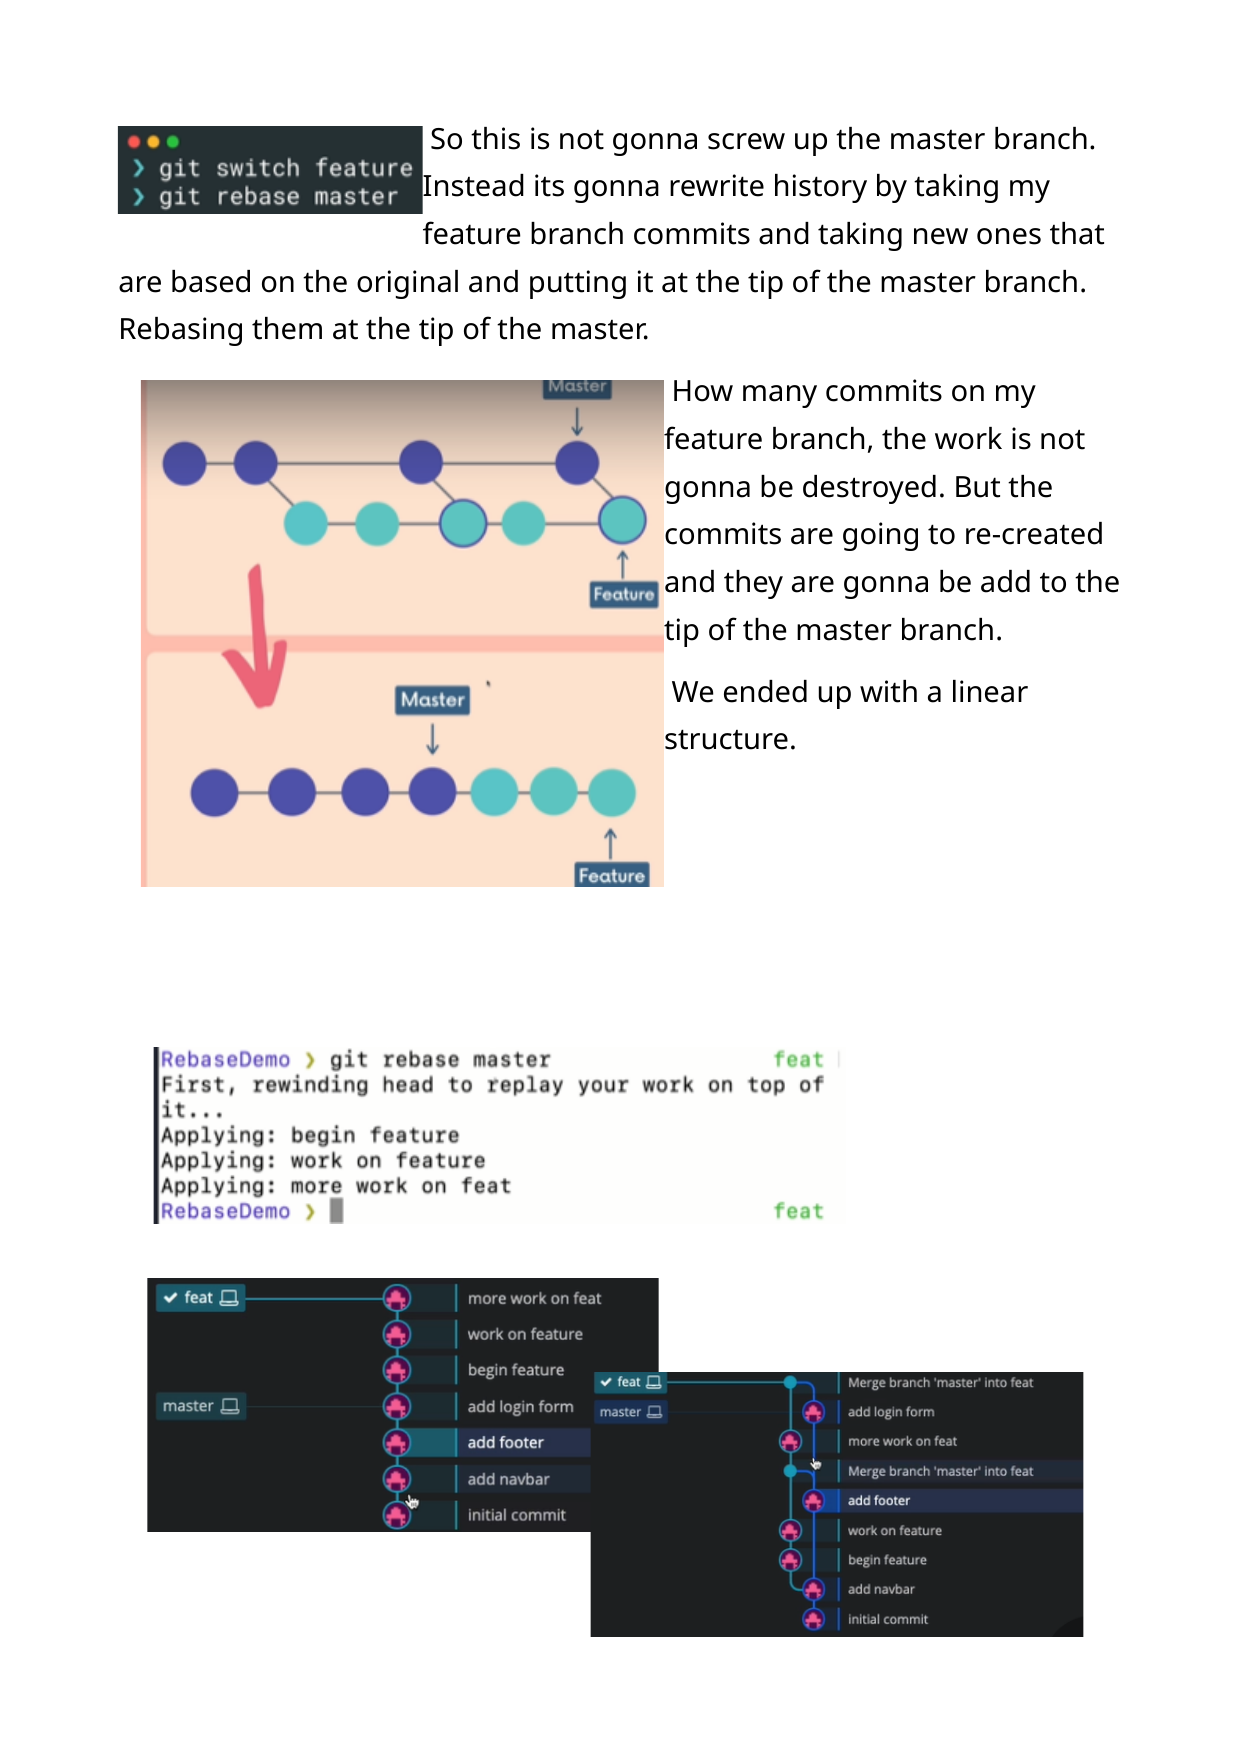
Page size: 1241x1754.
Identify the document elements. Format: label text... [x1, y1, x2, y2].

text How many commits on my feature branch, the work is not gonna be destroyed. But the commits are going to re-created and they are gonna be add to the tip of the master branch. [118, 371, 1122, 648]
picture [147, 1278, 1084, 1637]
text [118, 671, 140, 758]
text We ended up with a linear structure. [664, 671, 1122, 758]
text So this is not gonna screw up the master branch. Instead its gonna rewrite history by taking my feature branch commits and taking new ones that are based on the original and putting it at the tip of the master branch. Rebasing them at the tip of the master. [118, 118, 1122, 348]
picture [117, 126, 423, 214]
picture [140, 380, 664, 887]
picture [153, 1047, 846, 1224]
